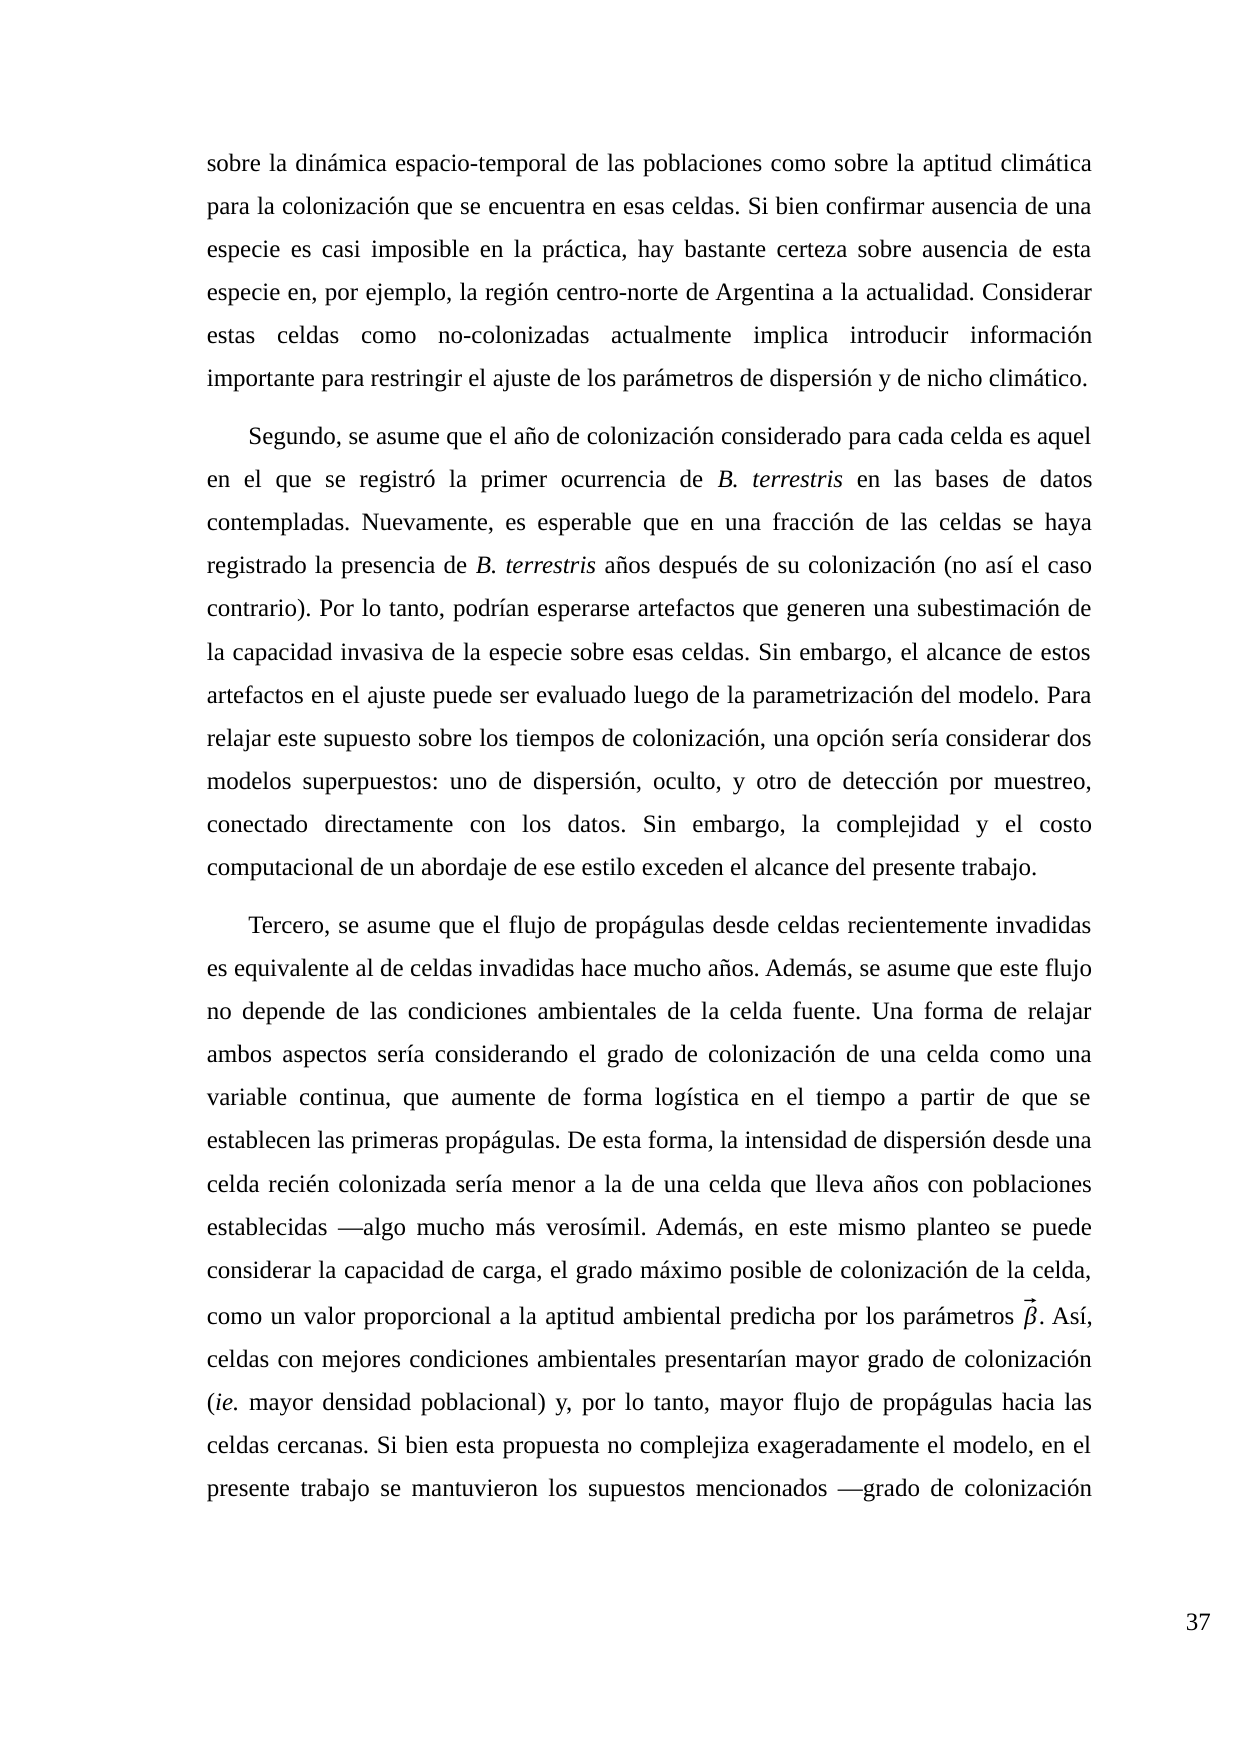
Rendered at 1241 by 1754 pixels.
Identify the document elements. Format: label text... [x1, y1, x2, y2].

text Segundo, se asume que el año de colonización considerado para cada celda es aquel en el que se registró la primer ocurrencia de B. terrestris en las bases de datos contempladas. Nuevamente, es esperable que en una fracción de las celdas se haya registrado la presencia de B. terrestris años después de su colonización (no así el caso contrario). Por lo tanto, podrían esperarse artefactos que generen una subestimación de la capacidad invasiva de la especie sobre esas celdas. Sin embargo, el alcance de estos artefactos en el ajuste puede ser evaluado luego de la parametrización del modelo. Para relajar este supuesto sobre los tiempos de colonización, una opción sería considerar dos modelos superpuestos: uno de dispersión, oculto, y otro de detección por muestreo, conectado directamente con los datos. Sin embargo, la complejidad y el costo computacional de un abordaje de ese estilo exceden el alcance del presente trabajo. [207, 421, 1093, 881]
text sobre la dinámica espacio-temporal de las poblaciones como sobre la aptitud climática para la colonización que se encuentra en esas celdas. Si bien confirmar ausencia de una especie es casi imposible en la práctica, hay bastante certeza sobre ausencia de esta especie en, por ejemplo, la región centro-norte de Argentina a la actualidad. Considerar estas celdas como no-colonizadas actualmente implica introducir información importante para restringir el ajuste de los parámetros de dispersión y de nicho climático. [207, 148, 1093, 392]
text Tercero, se asume que el flujo de propágulas desde celdas recientemente invadidas es equivalente al de celdas invadidas hace mucho años. Además, se asume que este flujo no depende de las condiciones ambientales de la celda fuente. Una forma de relajar ambos aspectos sería considerando el grado de colonización de una celda como una variable continua, que aumente de forma logística en el tiempo a partir de que se establecen las primeras propágulas. De esta forma, la intensidad de dispersión desde una celda recién colonizada sería menor a la de una celda que lleva años con poblaciones establecidas —algo mucho más verosímil. Además, en este mismo planteo se puede considerar la capacidad de carga, el grado máximo posible de colonización de la celda, como un valor proporcional a la aptitud ambiental predicha por los parámetros . Así, celdas con mejores condiciones ambientales presentarían mayor grado de colonización (ie. mayor densidad poblacional) y, por lo tanto, mayor flujo de propágulas hacia las celdas cercanas. Si bien esta propuesta no complejiza exageradamente el modelo, en el presente trabajo se mantuvieron los supuestos mencionados —grado de colonización [207, 910, 1093, 1502]
